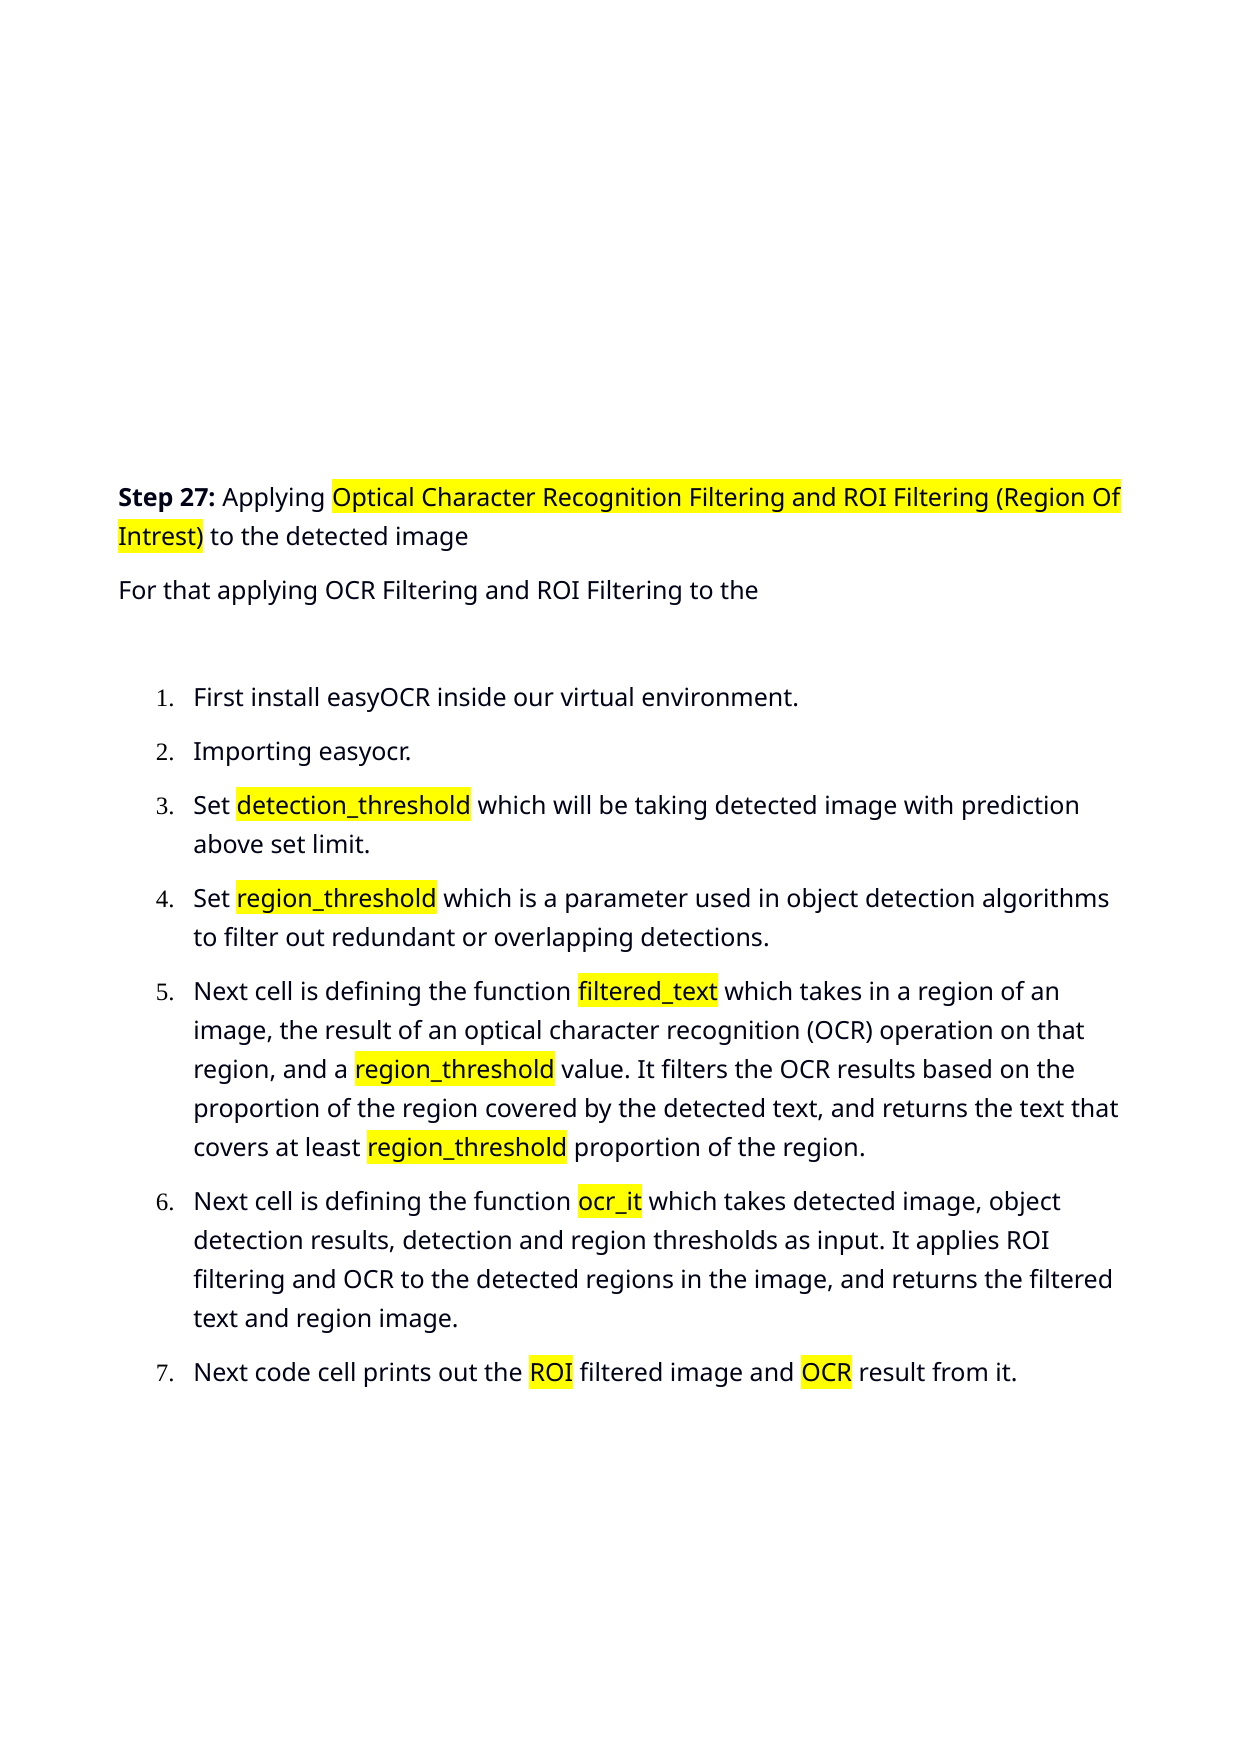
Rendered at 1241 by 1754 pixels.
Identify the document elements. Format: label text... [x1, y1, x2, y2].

text For that applying OCR Filtering and ROI Filtering to the [118, 572, 1122, 606]
list Next cell is defining the function ocr_it which takes detected image, object detection results, detection and region thresholds as input. It applies ROI filtering and OCR to the detected regions in the image, and returns the filtered text and region image. [156, 1183, 1122, 1335]
list Next code cell prints out the ROI filtered image and OCR result from it. [156, 1355, 1122, 1389]
list Set detection_threshold which will be taking detected image with prediction above set limit. [156, 787, 1122, 861]
list Importing easyocr. [156, 733, 1122, 768]
list First install easyOCR inside our virtual environment. [156, 680, 1122, 714]
text Step 27: Applying Optical Character Recognition Filtering and ROI Filtering (Region Of Intrest) to the detected image [118, 479, 1122, 553]
list Set region_threshold which is a parameter used in object detection algorithms to filter out redundant or overlapping detections. [156, 880, 1122, 953]
list Next cell is defining the function filtered_text which takes in a region of an image, the result of an optical character recognition (OCR) operation on that region, and a region_threshold value. It filters the OCR results based on the proportion of the region covered by the detected text, and returns the text that covers at least region_threshold proportion of the region. [156, 973, 1122, 1164]
